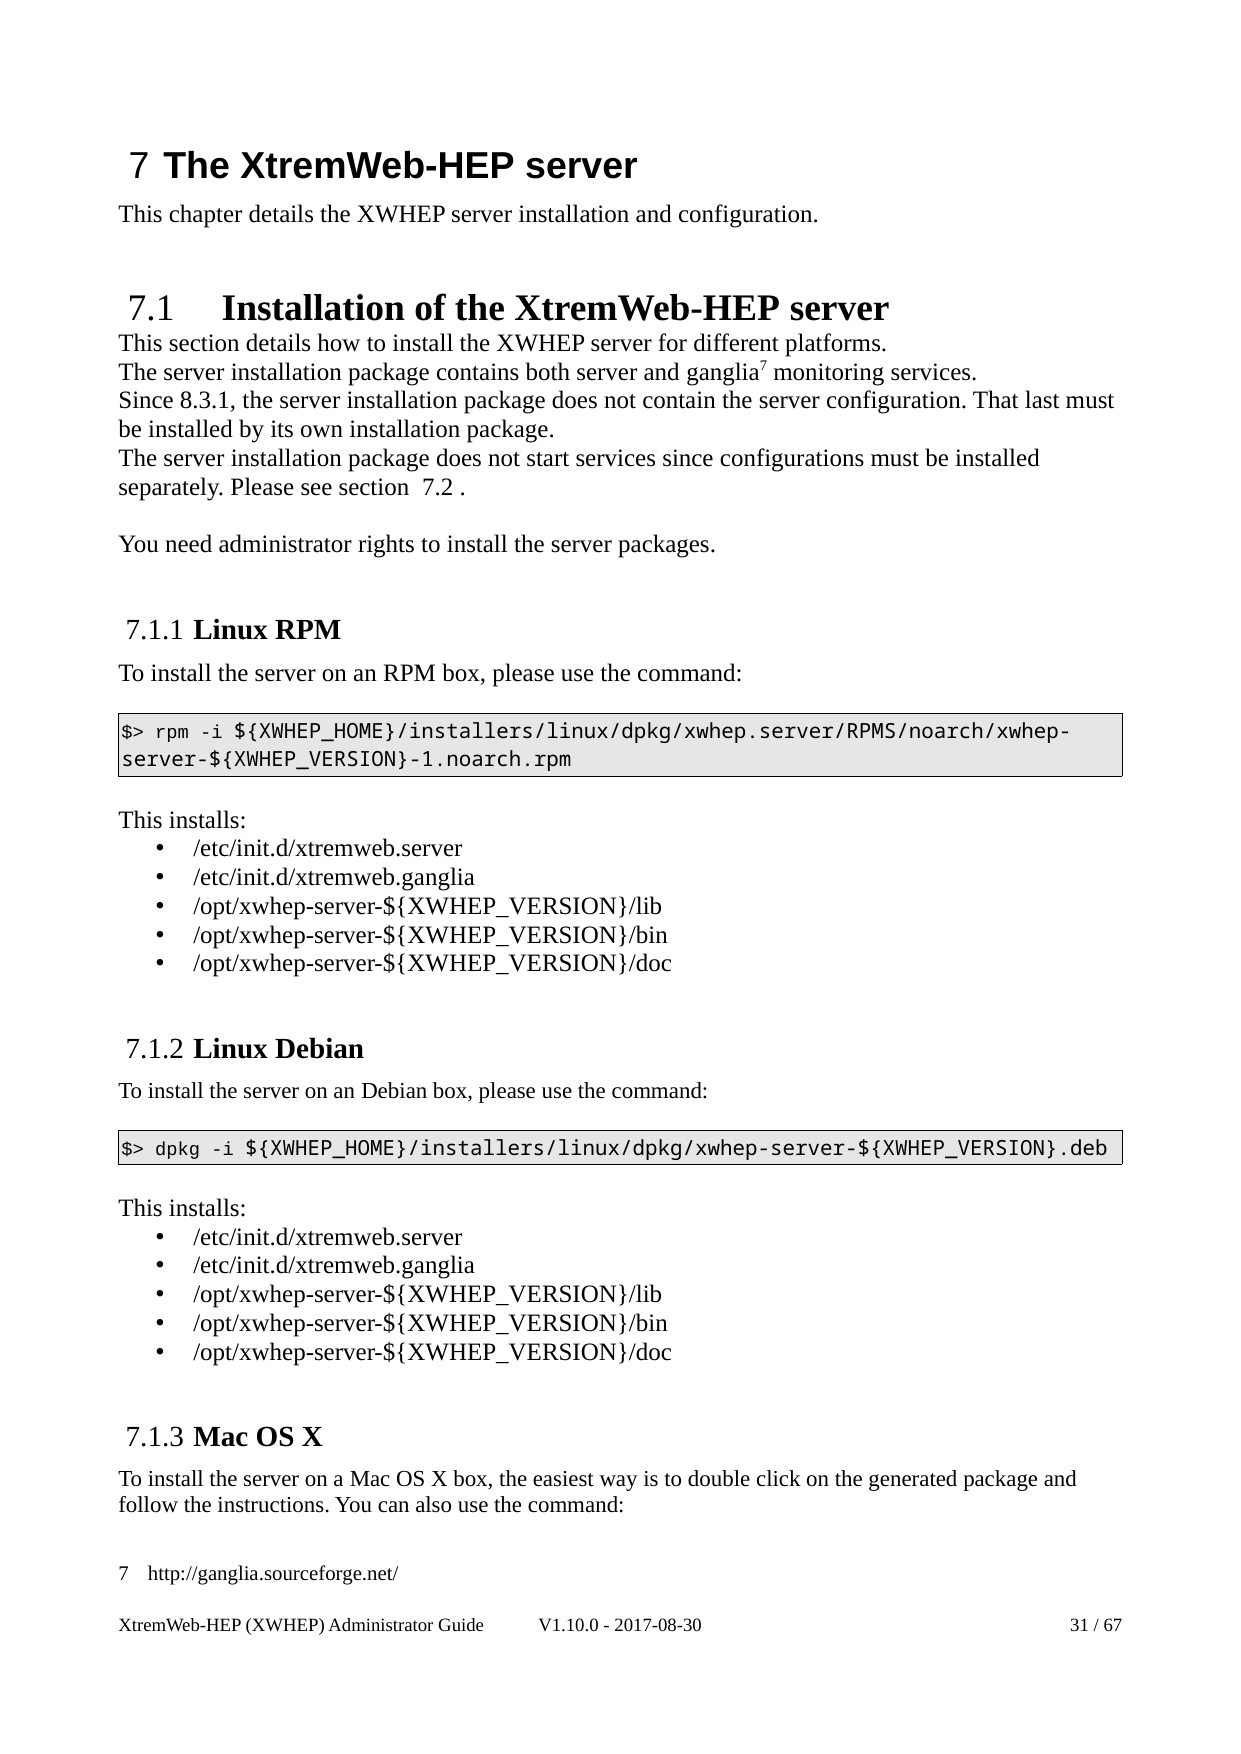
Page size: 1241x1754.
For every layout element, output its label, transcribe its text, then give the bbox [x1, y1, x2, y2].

subtitle Installation of the XtremWeb-HEP server [118, 285, 1122, 328]
list /opt/xwhep-server-${XWHEP_VERSION}/bin [156, 1308, 1122, 1337]
list /opt/xwhep-server-${XWHEP_VERSION}/doc [156, 948, 1122, 977]
list /opt/xwhep-server-${XWHEP_VERSION}/lib [156, 1279, 1122, 1308]
list /etc/init.d/xtremweb.server [156, 1222, 1122, 1250]
subtitle Linux Debian [118, 1031, 1122, 1064]
subtitle Linux RPM [118, 612, 1122, 645]
text The server installation package does not start services since configurations must be installed separately. Please see section 7.2. [118, 443, 1122, 501]
text You need administrator rights to install the server packages. [118, 529, 1122, 558]
text Since 8.3.1, the server installation package does not contain the server configuration. That last must be installed by its own installation package. [118, 386, 1122, 443]
text This chapter details the XWHEP server installation and configuration. [118, 199, 1122, 227]
text To install the server on an Debian box, please use the command: [118, 1077, 1122, 1103]
list /opt/xwhep-server-${XWHEP_VERSION}/doc [156, 1337, 1122, 1365]
text To install the server on an RPM box, please use the command: [118, 658, 1122, 687]
subtitle The XtremWeb-HEP server [118, 143, 1122, 186]
list /etc/init.d/xtremweb.ganglia [156, 862, 1122, 891]
list /etc/init.d/xtremweb.ganglia [156, 1250, 1122, 1279]
list /etc/init.d/xtremweb.server [156, 833, 1122, 862]
subtitle Mac OS X [118, 1419, 1122, 1453]
list /opt/xwhep-server-${XWHEP_VERSION}/lib [156, 891, 1122, 920]
text $> dpkg -i ${XWHEP_HOME}/installers/linux/dpkg/xwhep-server-${XWHEP_VERSION}.deb [119, 1131, 1122, 1164]
text $> rpm -i ${XWHEP_HOME}/installers/linux/dpkg/xwhep.server/RPMS/noarch/xwhep-server-${XWHEP_VERSION}-1.noarch.rpm [119, 714, 1122, 776]
text The server installation package contains both server and ganglia monitoring services. [118, 357, 1122, 386]
text http://ganglia.sourceforge.net/ [118, 1561, 1122, 1585]
text This installs: [118, 805, 1122, 833]
text To install the server on a Mac OS X box, the easiest way is to double click on the generated package and follow the instructions. You can also use the command: [118, 1465, 1122, 1518]
list /opt/xwhep-server-${XWHEP_VERSION}/bin [156, 920, 1122, 948]
text This installs: [118, 1193, 1122, 1222]
text This section details how to install the XWHEP server for different platforms. [118, 328, 1122, 357]
